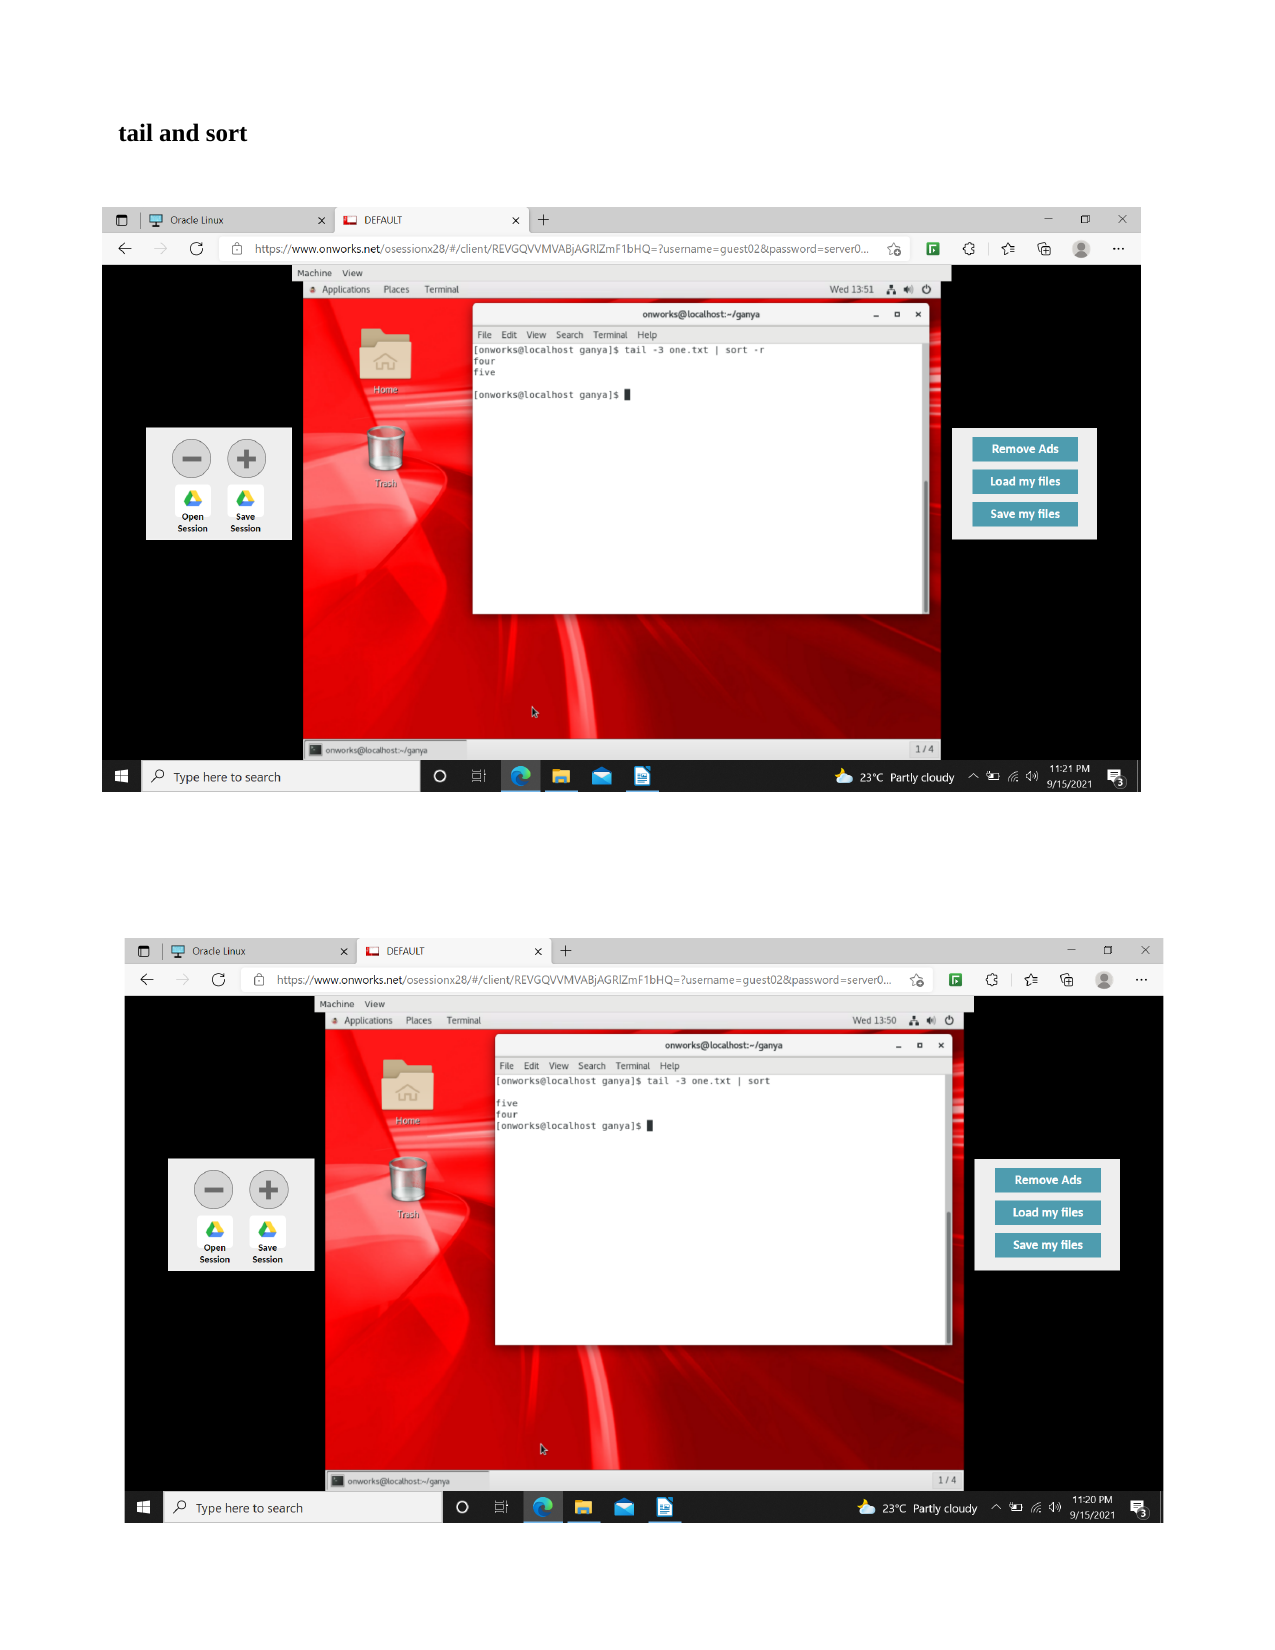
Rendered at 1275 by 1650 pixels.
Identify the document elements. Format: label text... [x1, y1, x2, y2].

picture [124, 938, 1164, 1523]
picture [102, 207, 1141, 792]
text tail and sort [118, 118, 1157, 147]
